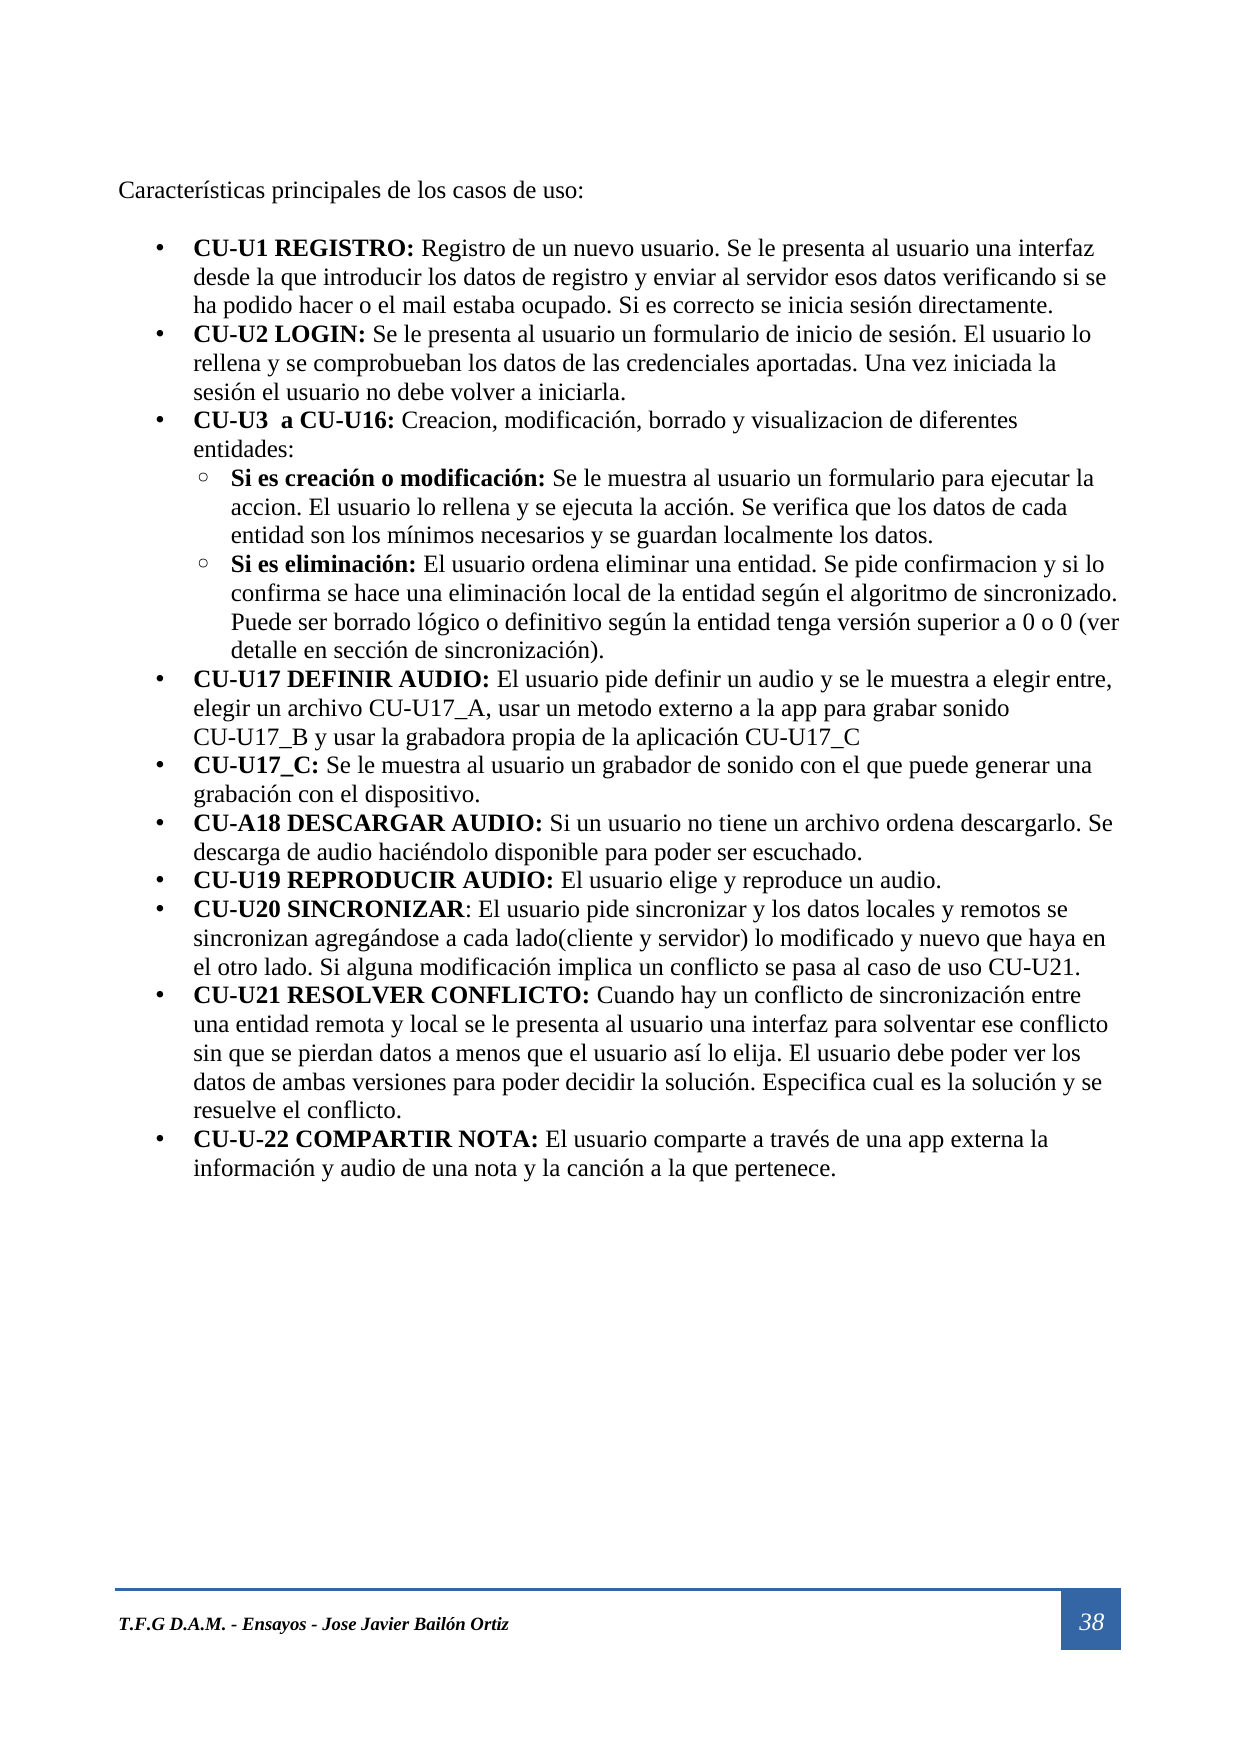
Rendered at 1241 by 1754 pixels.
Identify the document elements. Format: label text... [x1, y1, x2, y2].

list CU-U-22 COMPARTIR NOTA: El usuario comparte a través de una app externa la información y audio de una nota y la canción a la que pertenece. [156, 1124, 1122, 1182]
list CU-U17_C: Se le muestra al usuario un grabador de sonido con el que puede generar una grabación con el dispositivo. [156, 751, 1122, 808]
list CU-U20 SINCRONIZAR: El usuario pide sincronizar y los datos locales y remotos se sincronizan agregándose a cada lado(cliente y servidor) lo modificado y nuevo que haya en el otro lado. Si alguna modificación implica un conflicto se pasa al caso de uso CU-U21. [156, 894, 1122, 981]
list CU-U19 REPRODUCIR AUDIO: El usuario elige y reproduce un audio. [156, 866, 1122, 894]
list Si es creación o modificación: Se le muestra al usuario un formulario para ejecutar la accion. El usuario lo rellena y se ejecuta la acción. Se verifica que los datos de cada entidad son los mínimos necesarios y se guardan localmente los datos. [193, 463, 1122, 549]
list CU-A18 DESCARGAR AUDIO: Si un usuario no tiene un archivo ordena descargarlo. Se descarga de audio haciéndolo disponible para poder ser escuchado. [156, 808, 1122, 866]
list CU-U21 RESOLVER CONFLICTO: Cuando hay un conflicto de sincronización entre una entidad remota y local se le presenta al usuario una interfaz para solventar ese conflicto sin que se pierdan datos a menos que el usuario así lo elija. El usuario debe poder ver los datos de ambas versiones para poder decidir la solución. Especifica cual es la solución y se resuelve el conflicto. [156, 981, 1122, 1124]
list Si es eliminación: El usuario ordena eliminar una entidad. Se pide confirmacion y si lo confirma se hace una eliminación local de la entidad según el algoritmo de sincronizado. Puede ser borrado lógico o definitivo según la entidad tenga versión superior a 0 o 0 (ver detalle en sección de sincronización). [193, 549, 1122, 664]
list CU-U17 DEFINIR AUDIO: El usuario pide definir un audio y se le muestra a elegir entre, elegir un archivo CU-U17_A, usar un metodo externo a la app para grabar sonido CU-U17_B y usar la grabadora propia de la aplicación CU-U17_C [156, 664, 1122, 751]
list CU-U3 a CU-U16: Creacion, modificación, borrado y visualizacion de diferentes entidades: [156, 406, 1122, 463]
list CU-U1 REGISTRO: Registro de un nuevo usuario. Se le presenta al usuario una interfaz desde la que introducir los datos de registro y enviar al servidor esos datos verificando si se ha podido hacer o el mail estaba ocupado. Si es correcto se inicia sesión directamente. [156, 233, 1122, 319]
text Características principales de los casos de uso: [118, 176, 1122, 204]
list CU-U2 LOGIN: Se le presenta al usuario un formulario de inicio de sesión. El usuario lo rellena y se comprobueban los datos de las credenciales aportadas. Una vez iniciada la sesión el usuario no debe volver a iniciarla. [156, 319, 1122, 406]
